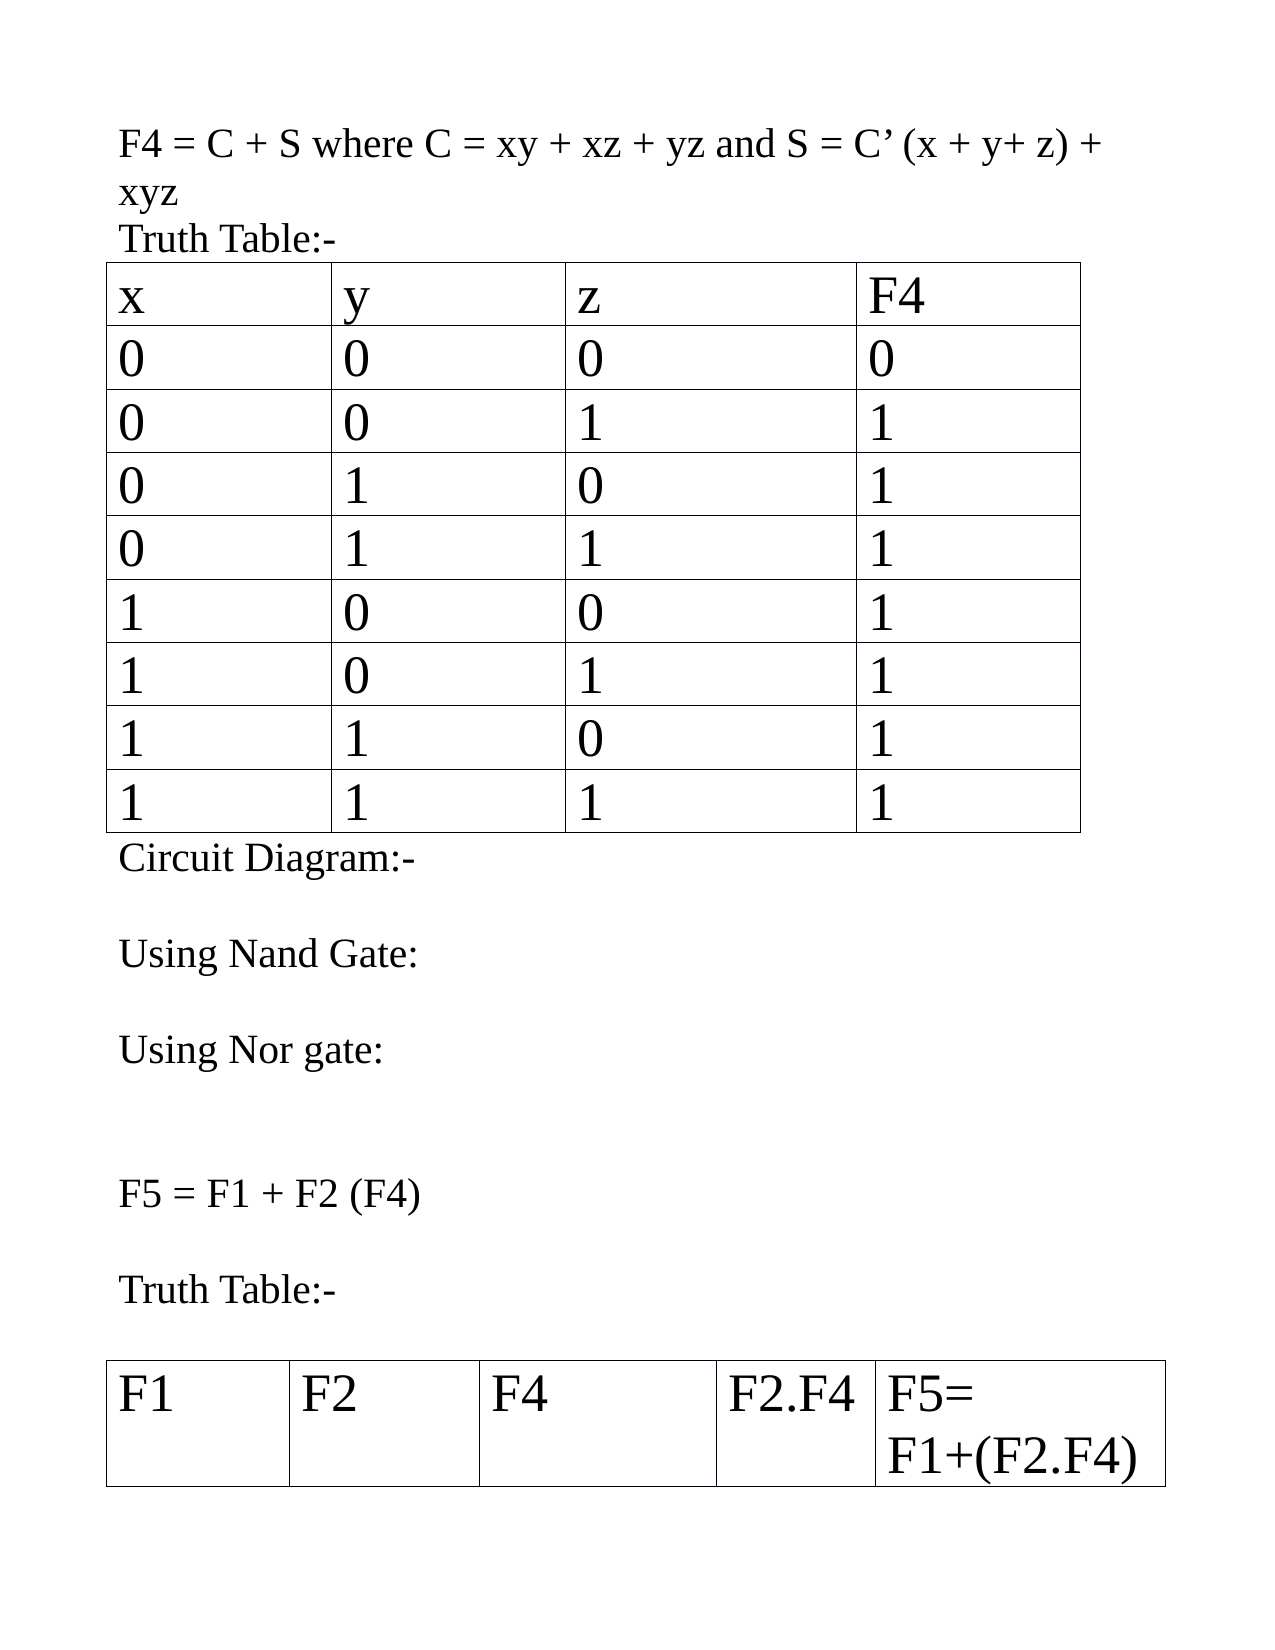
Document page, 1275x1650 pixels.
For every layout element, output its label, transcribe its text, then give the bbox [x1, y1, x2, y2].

table_cell 1 [332, 516, 565, 578]
table_cell 1 [107, 770, 331, 832]
table_cell 1 [332, 706, 565, 768]
table_cell 1 [857, 453, 1080, 515]
text Using Nand Gate: [118, 929, 1157, 977]
table_cell 1 [566, 390, 856, 452]
table_cell 0 [107, 453, 331, 515]
text F5 = F1 + F2 (F4) [118, 1168, 1157, 1216]
table_header y [332, 263, 565, 325]
table_header x [107, 263, 331, 325]
table_header z [566, 263, 856, 325]
table_cell 1 [857, 770, 1080, 832]
table_cell 1 [857, 516, 1080, 578]
table_cell 0 [566, 706, 856, 768]
table_cell 0 [566, 326, 856, 388]
table_cell 0 [107, 390, 331, 452]
table_cell 1 [332, 453, 565, 515]
table_cell 1 [107, 580, 331, 642]
text Truth Table:- [118, 1264, 1157, 1312]
text Using Nor gate: [118, 1024, 1157, 1072]
table_header F2.F4 [717, 1361, 875, 1486]
table_cell 0 [332, 326, 565, 388]
table_cell 0 [566, 580, 856, 642]
table_cell 1 [566, 643, 856, 705]
text F4 = C + S where C = xy + xz + yz and S = C’ (x + y+ z) + xyz [118, 118, 1157, 214]
table_cell 0 [566, 453, 856, 515]
table_cell 0 [332, 390, 565, 452]
table_cell 0 [332, 643, 565, 705]
table_header F5= F1+(F2.F4) [876, 1361, 1165, 1486]
table_cell 1 [107, 643, 331, 705]
table_cell 1 [857, 706, 1080, 768]
text Circuit Diagram:- [118, 833, 1157, 881]
table_cell 0 [107, 516, 331, 578]
table_cell 0 [857, 326, 1080, 388]
table_cell 1 [857, 390, 1080, 452]
table_cell 1 [107, 706, 331, 768]
table_header F1 [107, 1361, 289, 1486]
table_cell 1 [857, 643, 1080, 705]
text Truth Table:- [118, 214, 1157, 262]
table_cell 1 [857, 580, 1080, 642]
table_cell 0 [107, 326, 331, 388]
table_header F4 [857, 263, 1080, 325]
table_cell 1 [566, 770, 856, 832]
table_cell 0 [332, 580, 565, 642]
table_header F2 [290, 1361, 479, 1486]
table_cell 1 [332, 770, 565, 832]
table_cell 1 [566, 516, 856, 578]
table_header F4 [480, 1361, 716, 1486]
